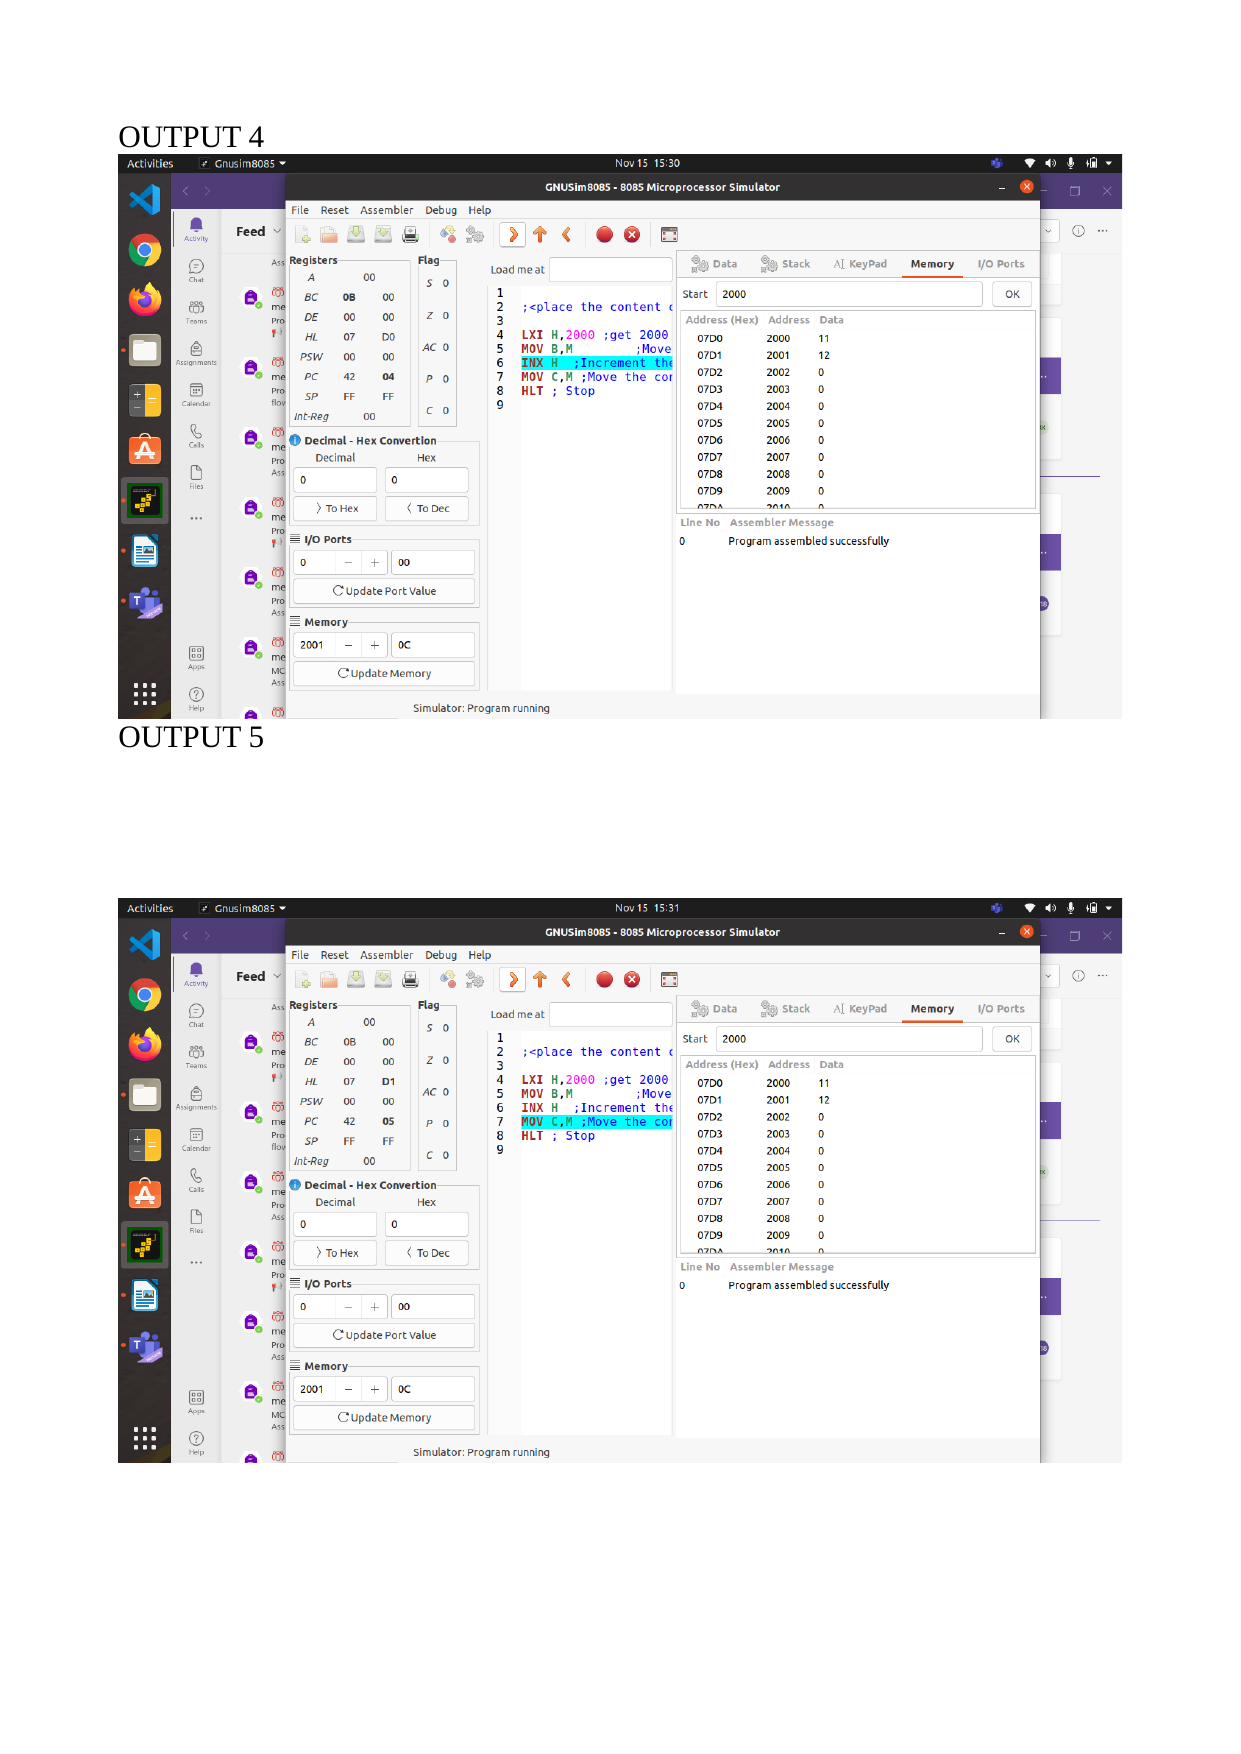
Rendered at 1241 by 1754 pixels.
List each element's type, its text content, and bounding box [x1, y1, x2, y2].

picture [118, 154, 1123, 719]
picture [118, 898, 1123, 1463]
text OUTPUT 5 [118, 719, 1122, 754]
text OUTPUT 4 [118, 118, 1122, 154]
